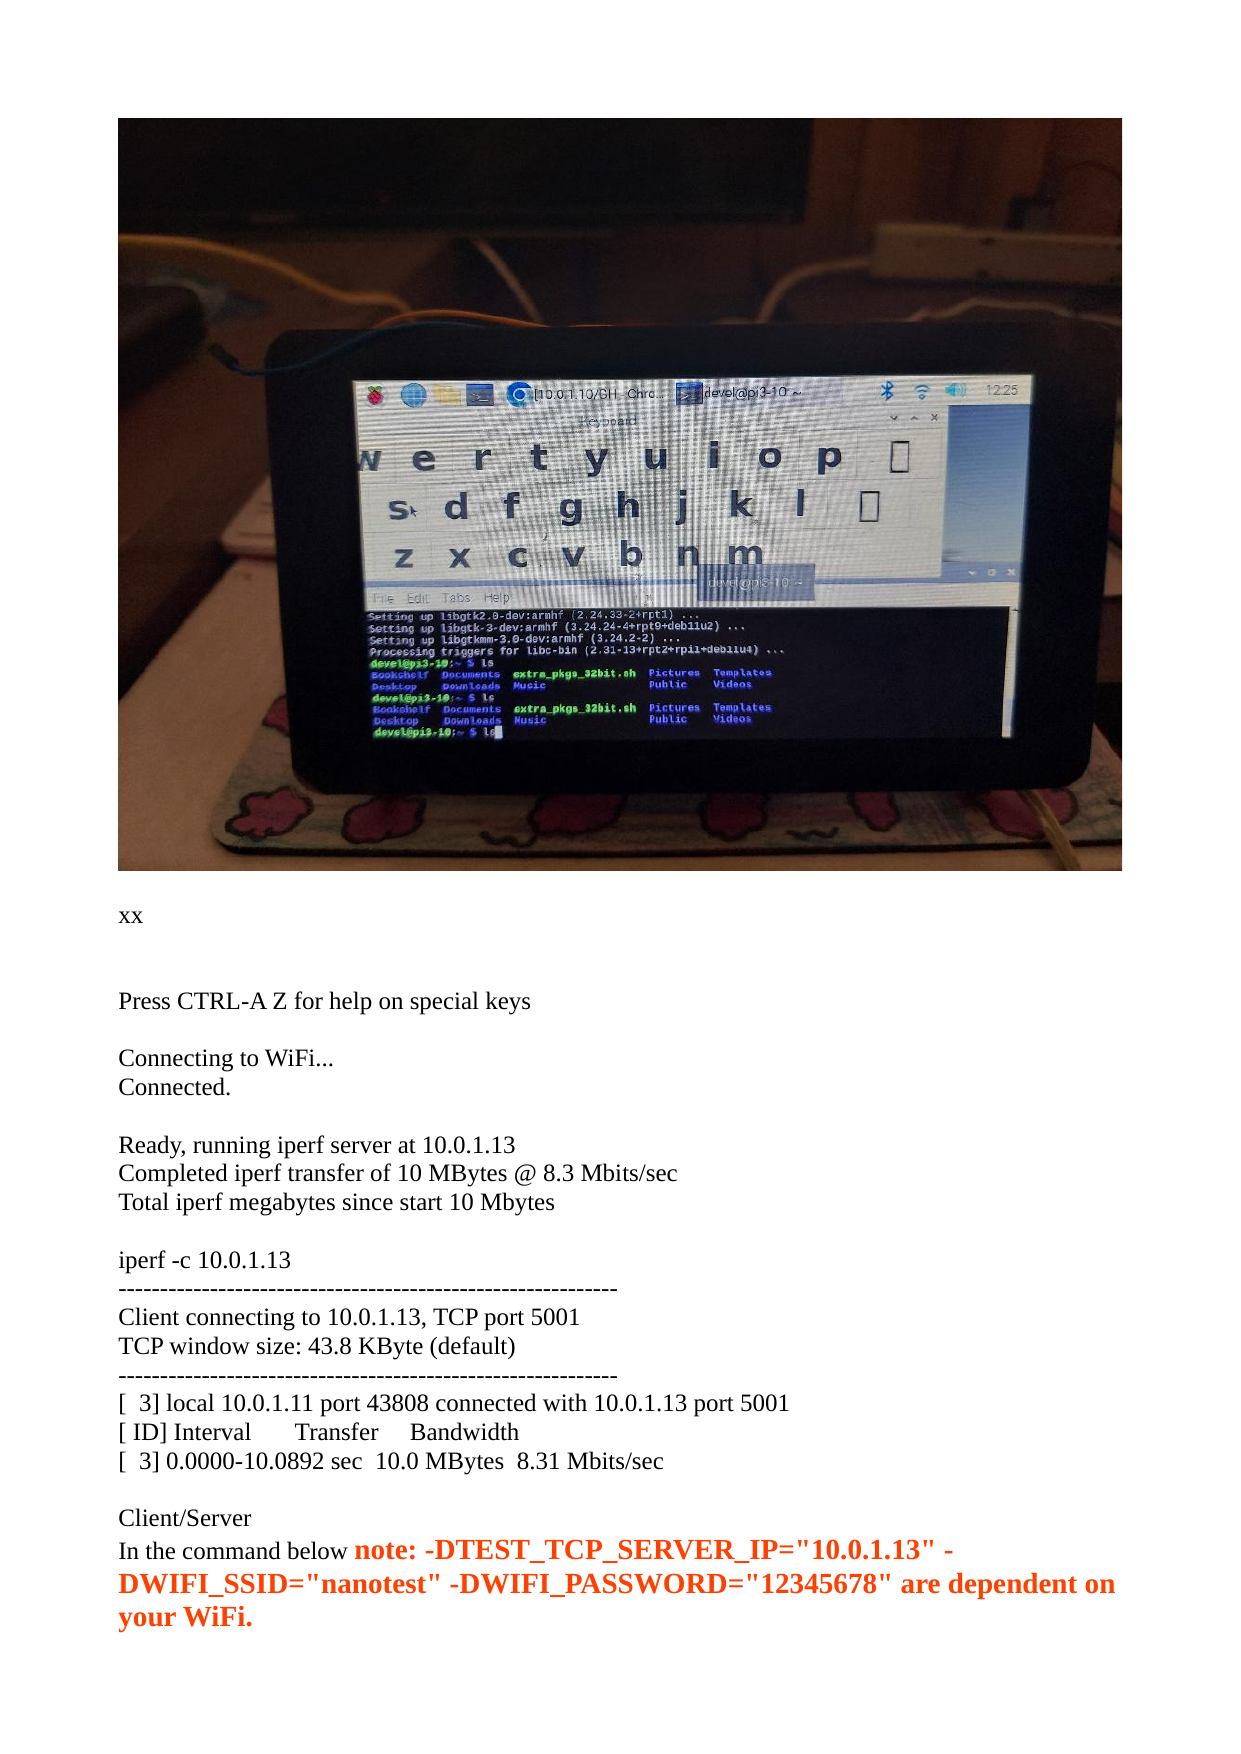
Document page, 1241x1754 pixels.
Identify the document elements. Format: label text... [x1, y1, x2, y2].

text [ 3] 0.0000-10.0892 sec 10.0 MBytes 8.31 Mbits/sec [118, 1446, 1122, 1475]
text iperf -c 10.0.1.13 [118, 1245, 1122, 1273]
text Completed iperf transfer of 10 MBytes @ 8.3 Mbits/sec [118, 1158, 1122, 1187]
text In the command below note: -DTEST_TCP_SERVER_IP="10.0.1.13" -DWIFI_SSID="nanotest" -DWIFI_PASSWORD="12345678" are dependent on your WiFi. [118, 1532, 1122, 1633]
text Client/Server [118, 1503, 1122, 1532]
text Connected. [118, 1072, 1122, 1101]
text ------------------------------------------------------------ [118, 1360, 1122, 1388]
text Ready, running iperf server at 10.0.1.13 [118, 1130, 1122, 1158]
text TCP window size: 43.8 KByte (default) [118, 1331, 1122, 1360]
text ------------------------------------------------------------ [118, 1273, 1122, 1302]
text xx [118, 900, 1122, 928]
text Press CTRL-A Z for help on special keys [118, 986, 1122, 1015]
picture [118, 118, 1123, 871]
text Total iperf megabytes since start 10 Mbytes [118, 1187, 1122, 1216]
text [ 3] local 10.0.1.11 port 43808 connected with 10.0.1.13 port 5001 [118, 1388, 1122, 1417]
text Connecting to WiFi... [118, 1043, 1122, 1072]
text [ ID] Interval Transfer Bandwidth [118, 1417, 1122, 1446]
text Client connecting to 10.0.1.13, TCP port 5001 [118, 1302, 1122, 1331]
